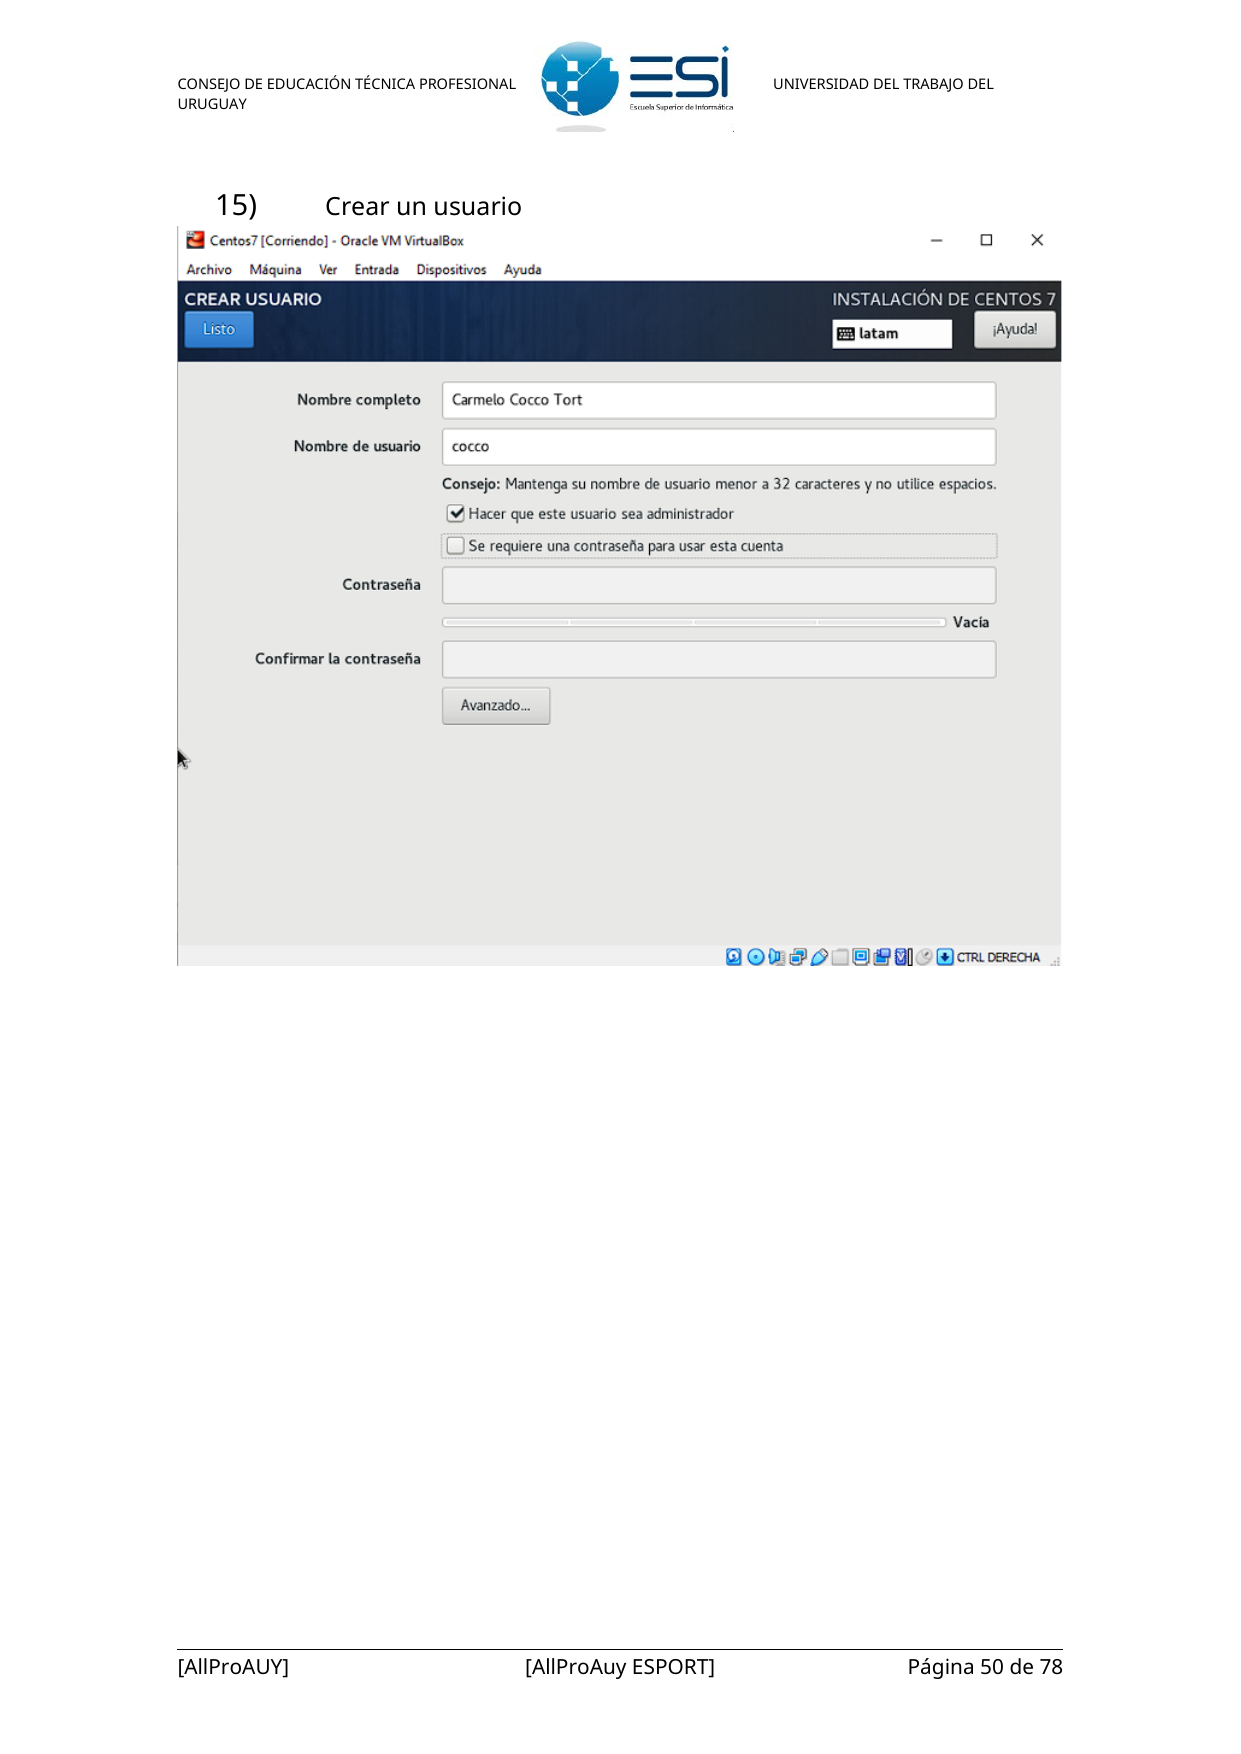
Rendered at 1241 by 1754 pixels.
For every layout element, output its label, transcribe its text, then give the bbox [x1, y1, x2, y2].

list Crear un usuario [215, 184, 1063, 224]
picture [177, 226, 1062, 966]
picture [534, 39, 734, 132]
